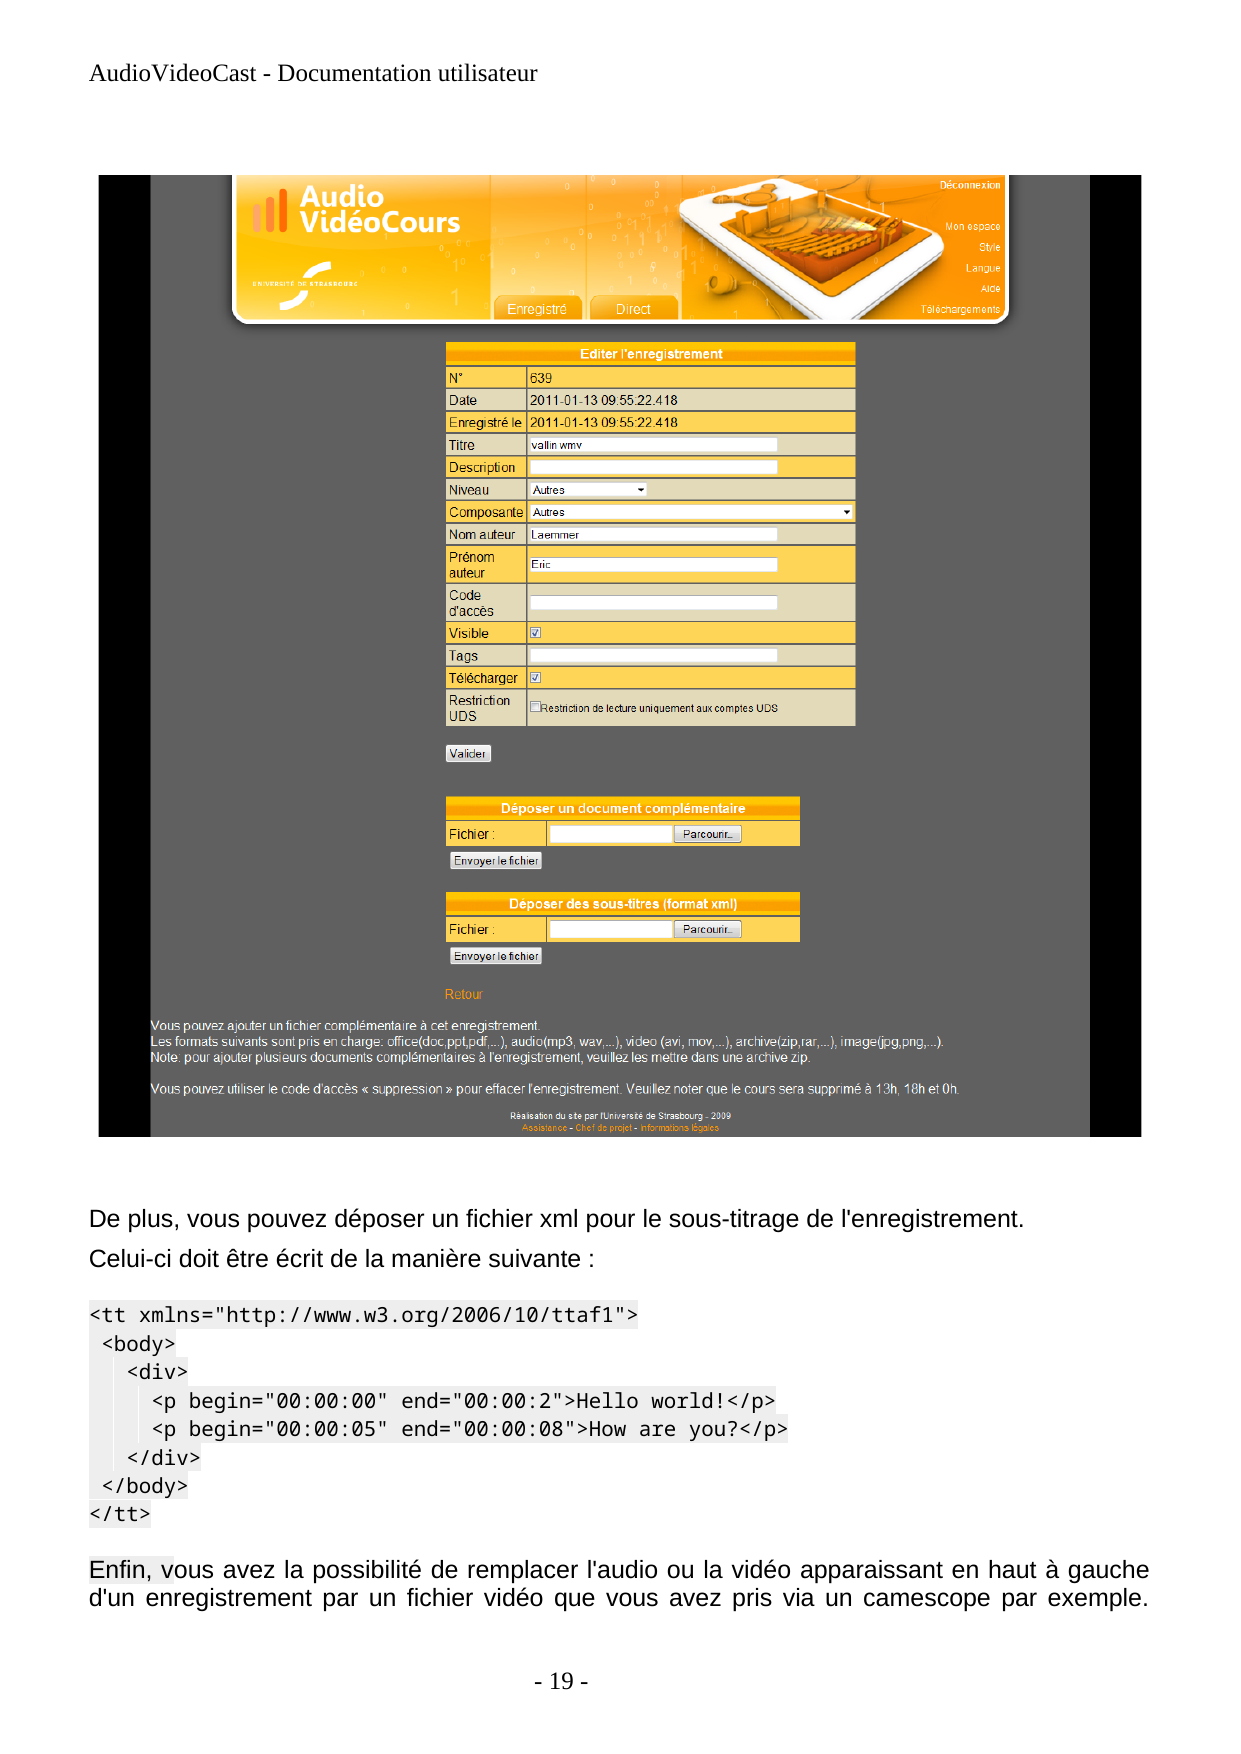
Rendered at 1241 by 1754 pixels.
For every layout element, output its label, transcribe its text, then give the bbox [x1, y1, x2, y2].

text </div> [88, 1443, 1152, 1471]
text </body> [88, 1471, 1152, 1499]
text </tt> [88, 1499, 1152, 1528]
text Celui-ci doit être écrit de la manière suivante : [88, 1245, 1152, 1273]
picture [98, 175, 1142, 1137]
text <p begin="00:00:00" end="00:00:2">Hello world!</p> [88, 1386, 1152, 1414]
text <div> [88, 1357, 1152, 1386]
text <body> [88, 1329, 1152, 1357]
text <tt xmlns="http://www.w3.org/2006/10/ttaf1"> [88, 1300, 1152, 1329]
text De plus, vous pouvez déposer un fichier xml pour le sous-titrage de l'enregistrement. [88, 1204, 1152, 1232]
text <p begin="00:00:05" end="00:00:08">How are you?</p> [88, 1414, 1152, 1443]
text Enfin, vous avez la possibilité de remplacer l'audio ou la vidéo apparaissant en haut à gauche d'un enregistrement par un fichier vidéo que vous avez pris via un camescope par exemple. [88, 1556, 1152, 1612]
